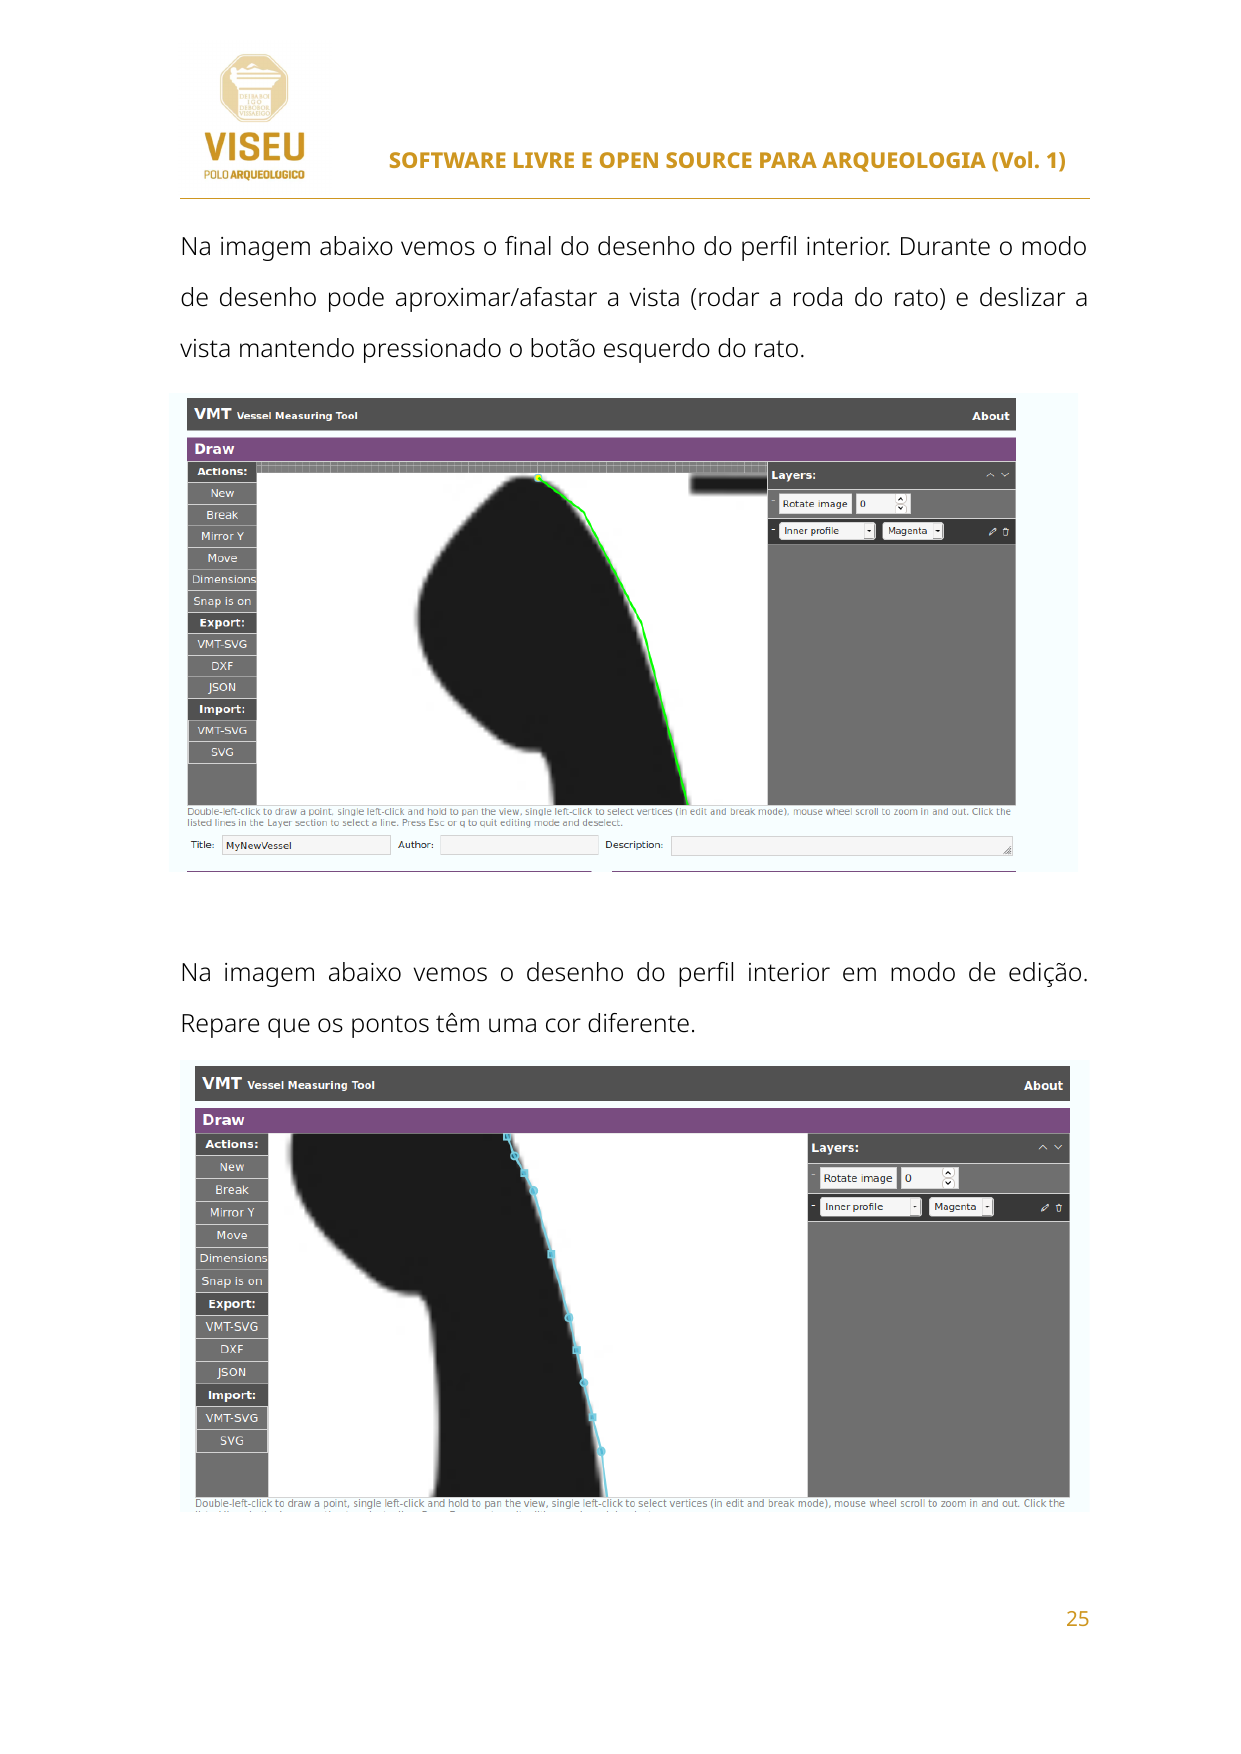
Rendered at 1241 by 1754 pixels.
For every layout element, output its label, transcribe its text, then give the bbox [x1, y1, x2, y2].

text Na imagem abaixo vemos o desenho do perfil interior em modo de edição. Repare que os pontos têm uma cor diferente. [180, 954, 1090, 1039]
picture [180, 1060, 1090, 1512]
picture [168, 393, 1079, 872]
text Na imagem abaixo vemos o final do desenho do perfil interior. Durante o modo de desenho pode aproximar/afastar a vista (rodar a roda do rato) e deslizar a vista mantendo pressionado o botão esquerdo do rato. [180, 228, 1090, 364]
